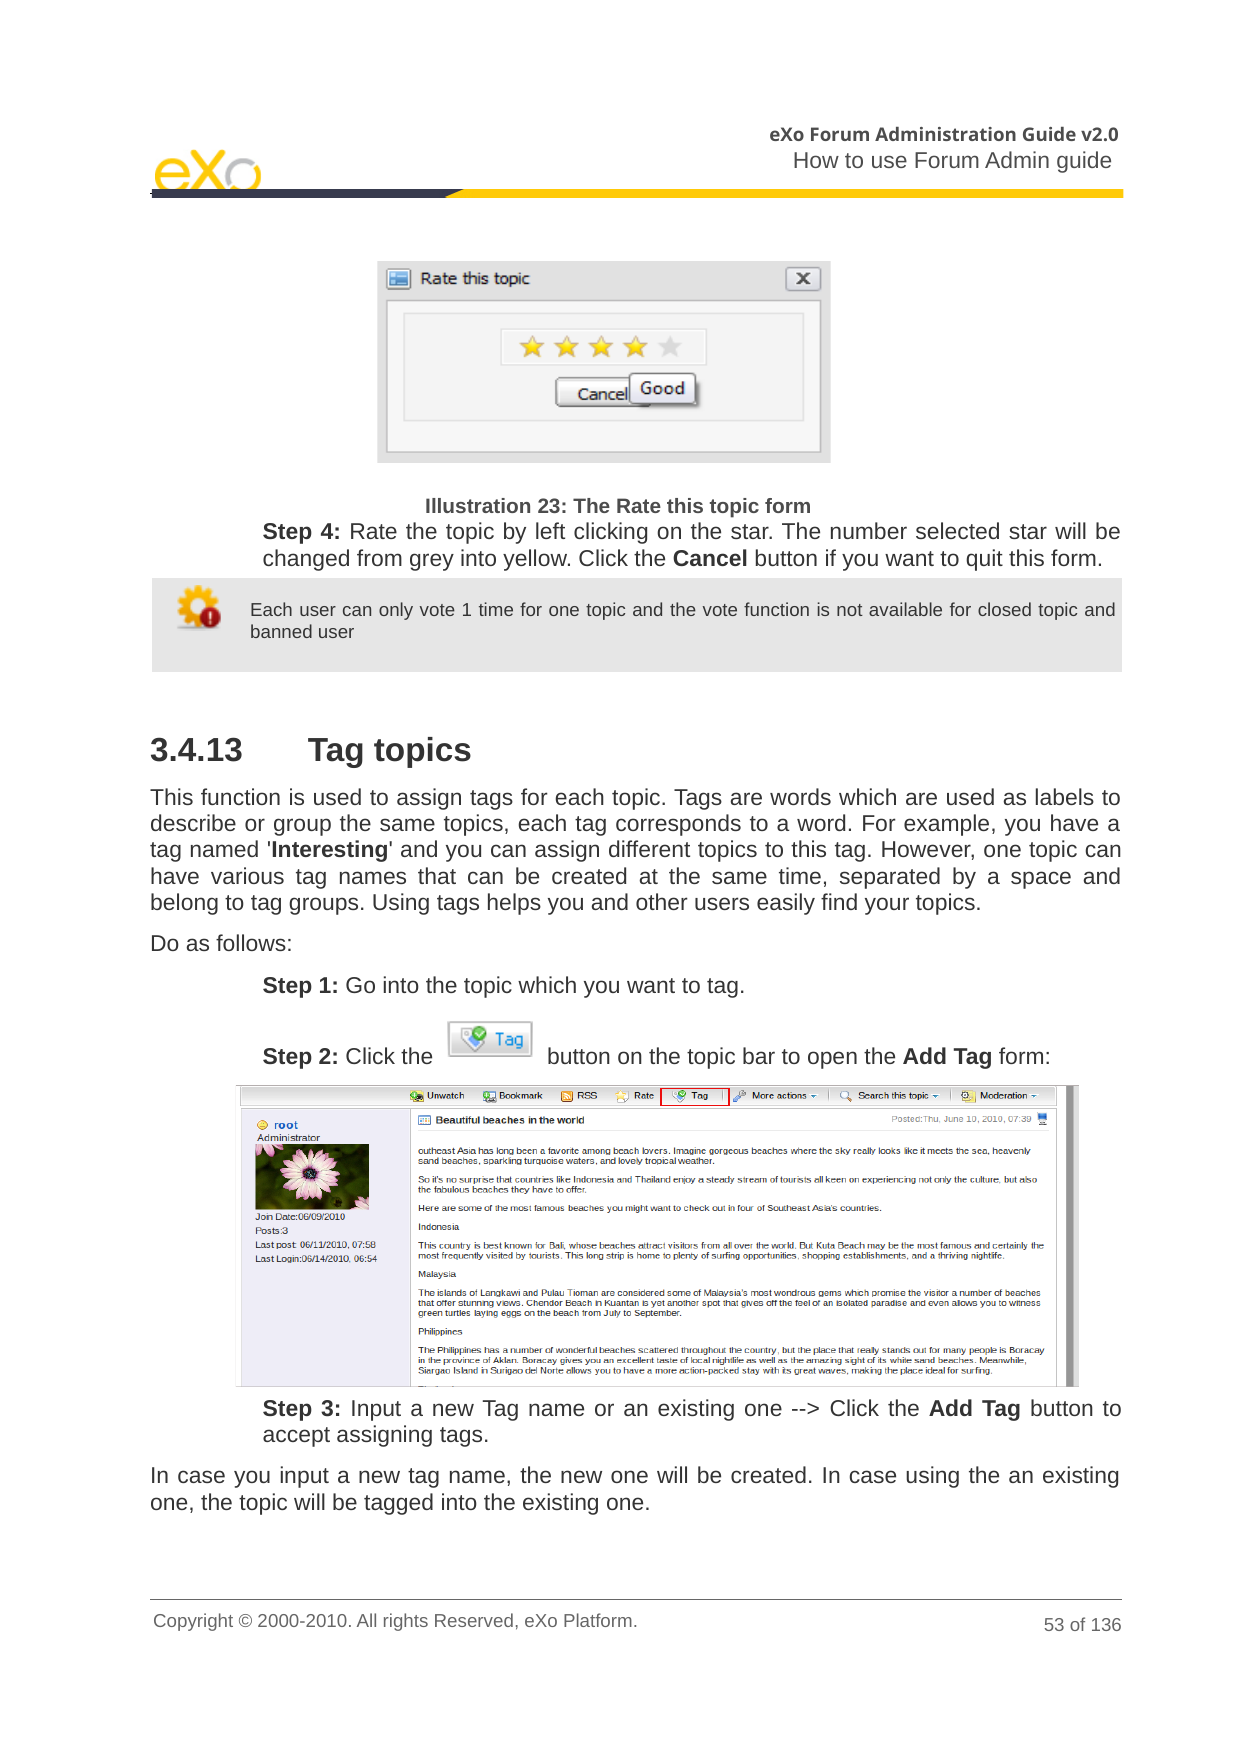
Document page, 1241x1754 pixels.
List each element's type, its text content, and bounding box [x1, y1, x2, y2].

list Illustration 23: The Rate this topic form [337, 313, 899, 518]
list Step 3: Input a new Tag name or an existing one --> Click the Add Tag button to accept assigning tags. [225, 1084, 1122, 1447]
picture [447, 1020, 533, 1057]
text This function is used to assign tags for each topic. Tags are words which are used as labels to describe or group the same topics, each tag corresponds to a word. For example, you have a tag named 'Interesting' and you can assign different topics to this tag. However, one topic can have various tag names that can be created at the same time, separated by a space and belong to tag groups. Using tags helps you and other users easily find your topics. [150, 784, 1122, 915]
picture [151, 149, 1124, 198]
picture [235, 1085, 1079, 1387]
list Step 4: Rate the topic by left clicking on the star. The number selected star will be changed from grey into yellow. Click the Cancel button if you want to quit this form. [225, 223, 1122, 571]
table_header Each user can only vote 1 time for one topic and the vote function is not available for closed topic and banned user [244, 578, 1122, 672]
subtitle Tag topics [150, 730, 1122, 769]
picture [176, 585, 221, 631]
list Step 2: Click the button on the topic bar to open the Add Tag form: [225, 1013, 1122, 1069]
picture [377, 261, 831, 463]
text Do as follows: [150, 930, 1122, 957]
text In case you input a new tag name, the new one will be created. In case using the an existing one, the topic will be tagged into the existing one. [150, 1462, 1122, 1515]
table_header [152, 578, 244, 672]
list Step 1: Go into the topic which you want to tag. [225, 972, 1122, 998]
